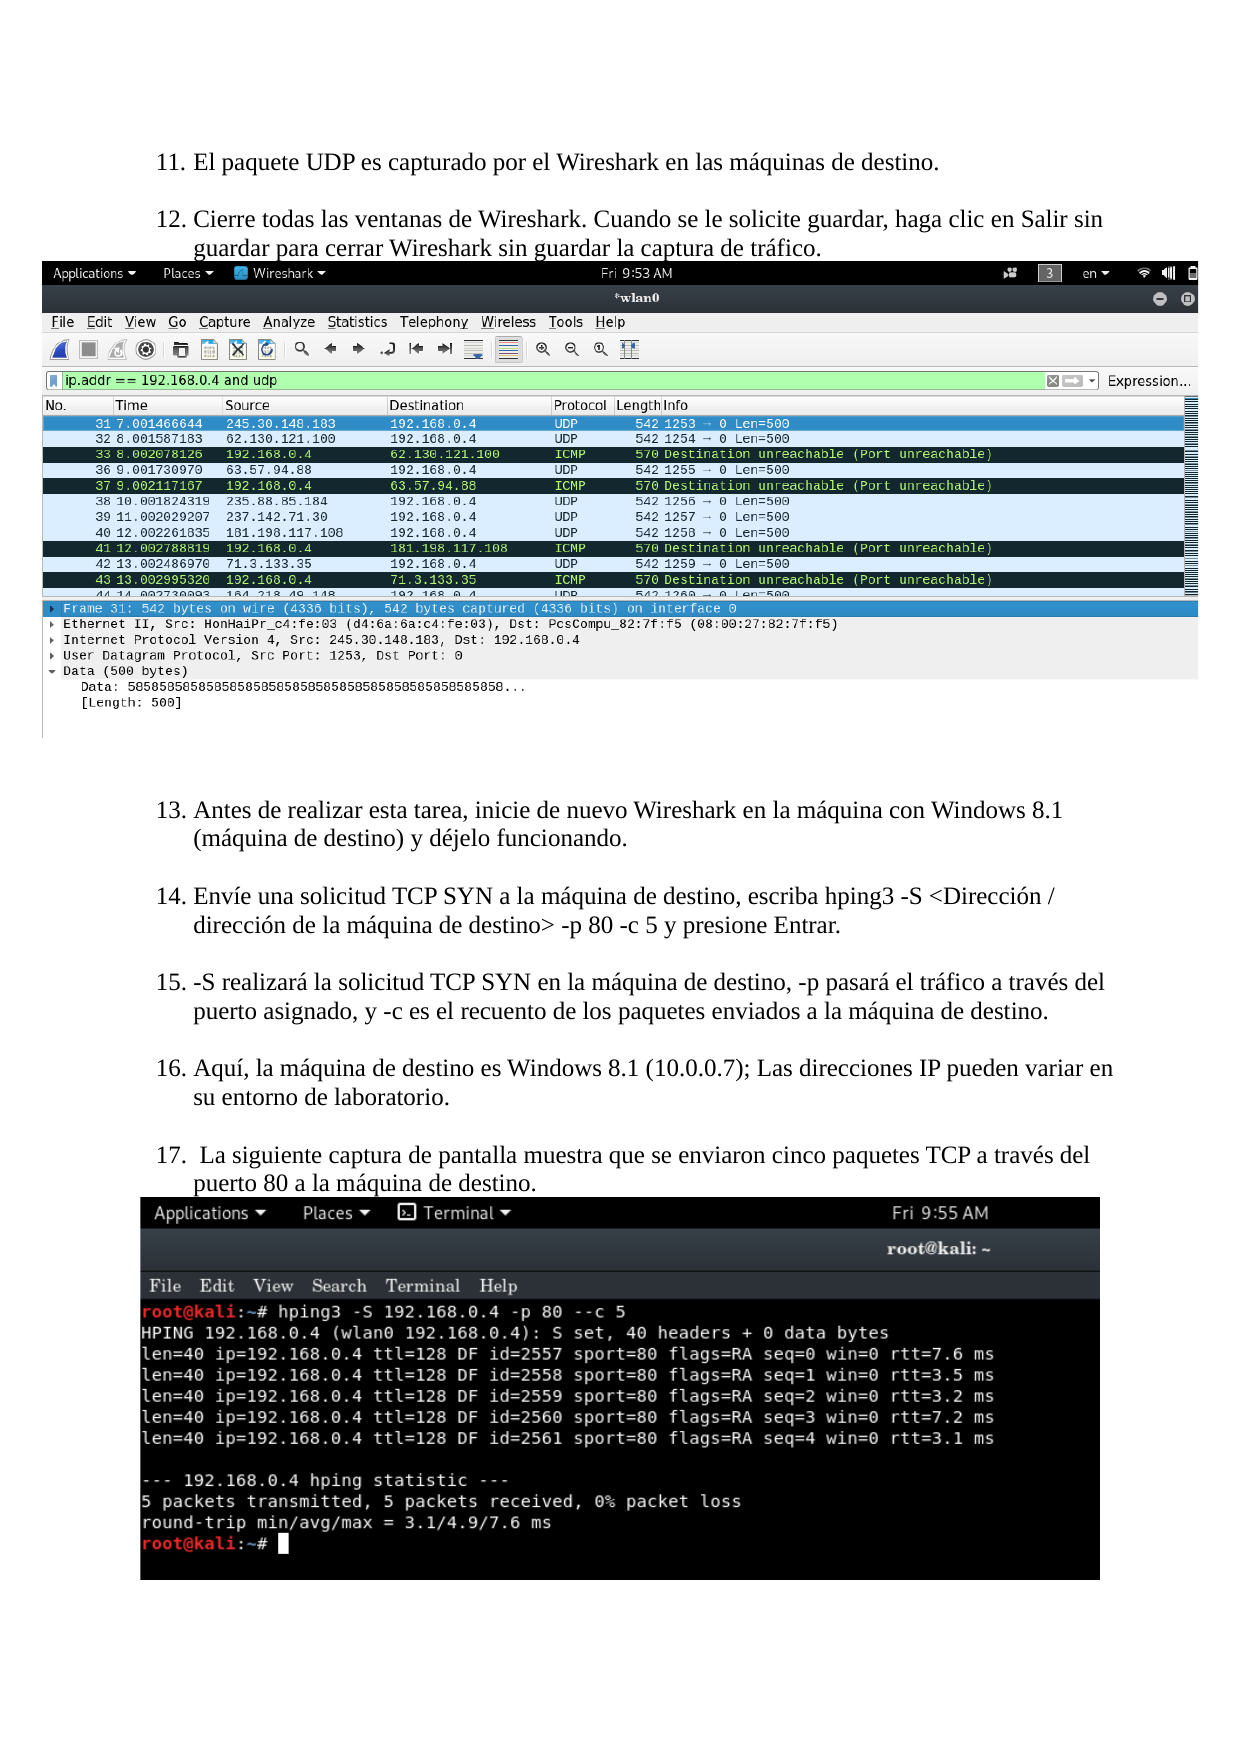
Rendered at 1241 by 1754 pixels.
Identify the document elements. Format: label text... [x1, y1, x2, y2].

list Aquí, la máquina de destino es Windows 8.1 (10.0.0.7); Las direcciones IP pueden variar en su entorno de laboratorio. [156, 1053, 1122, 1111]
list Antes de realizar esta tarea, inicie de nuevo Wireshark en la máquina con Windows 8.1 (máquina de destino) y déjelo funcionando. [156, 795, 1122, 852]
picture [42, 261, 1199, 738]
list -S realizará la solicitud TCP SYN en la máquina de destino, -p pasará el tráfico a través del puerto asignado, y -c es el recuento de los paquetes enviados a la máquina de destino. [156, 967, 1122, 1025]
list La siguiente captura de pantalla muestra que se enviaron cinco paquetes TCP a través del puerto 80 a la máquina de destino. [156, 1140, 1122, 1197]
list Envíe una solicitud TCP SYN a la máquina de destino, escriba hping3 -S <Dirección / dirección de la máquina de destino> -p 80 -c 5 y presione Entrar. [156, 881, 1122, 938]
list Cierre todas las ventanas de Wireshark. Cuando se le solicite guardar, haga clic en Salir sin guardar para cerrar Wireshark sin guardar la captura de tráfico. [156, 204, 1122, 261]
list El paquete UDP es capturado por el Wireshark en las máquinas de destino. [156, 147, 1122, 176]
